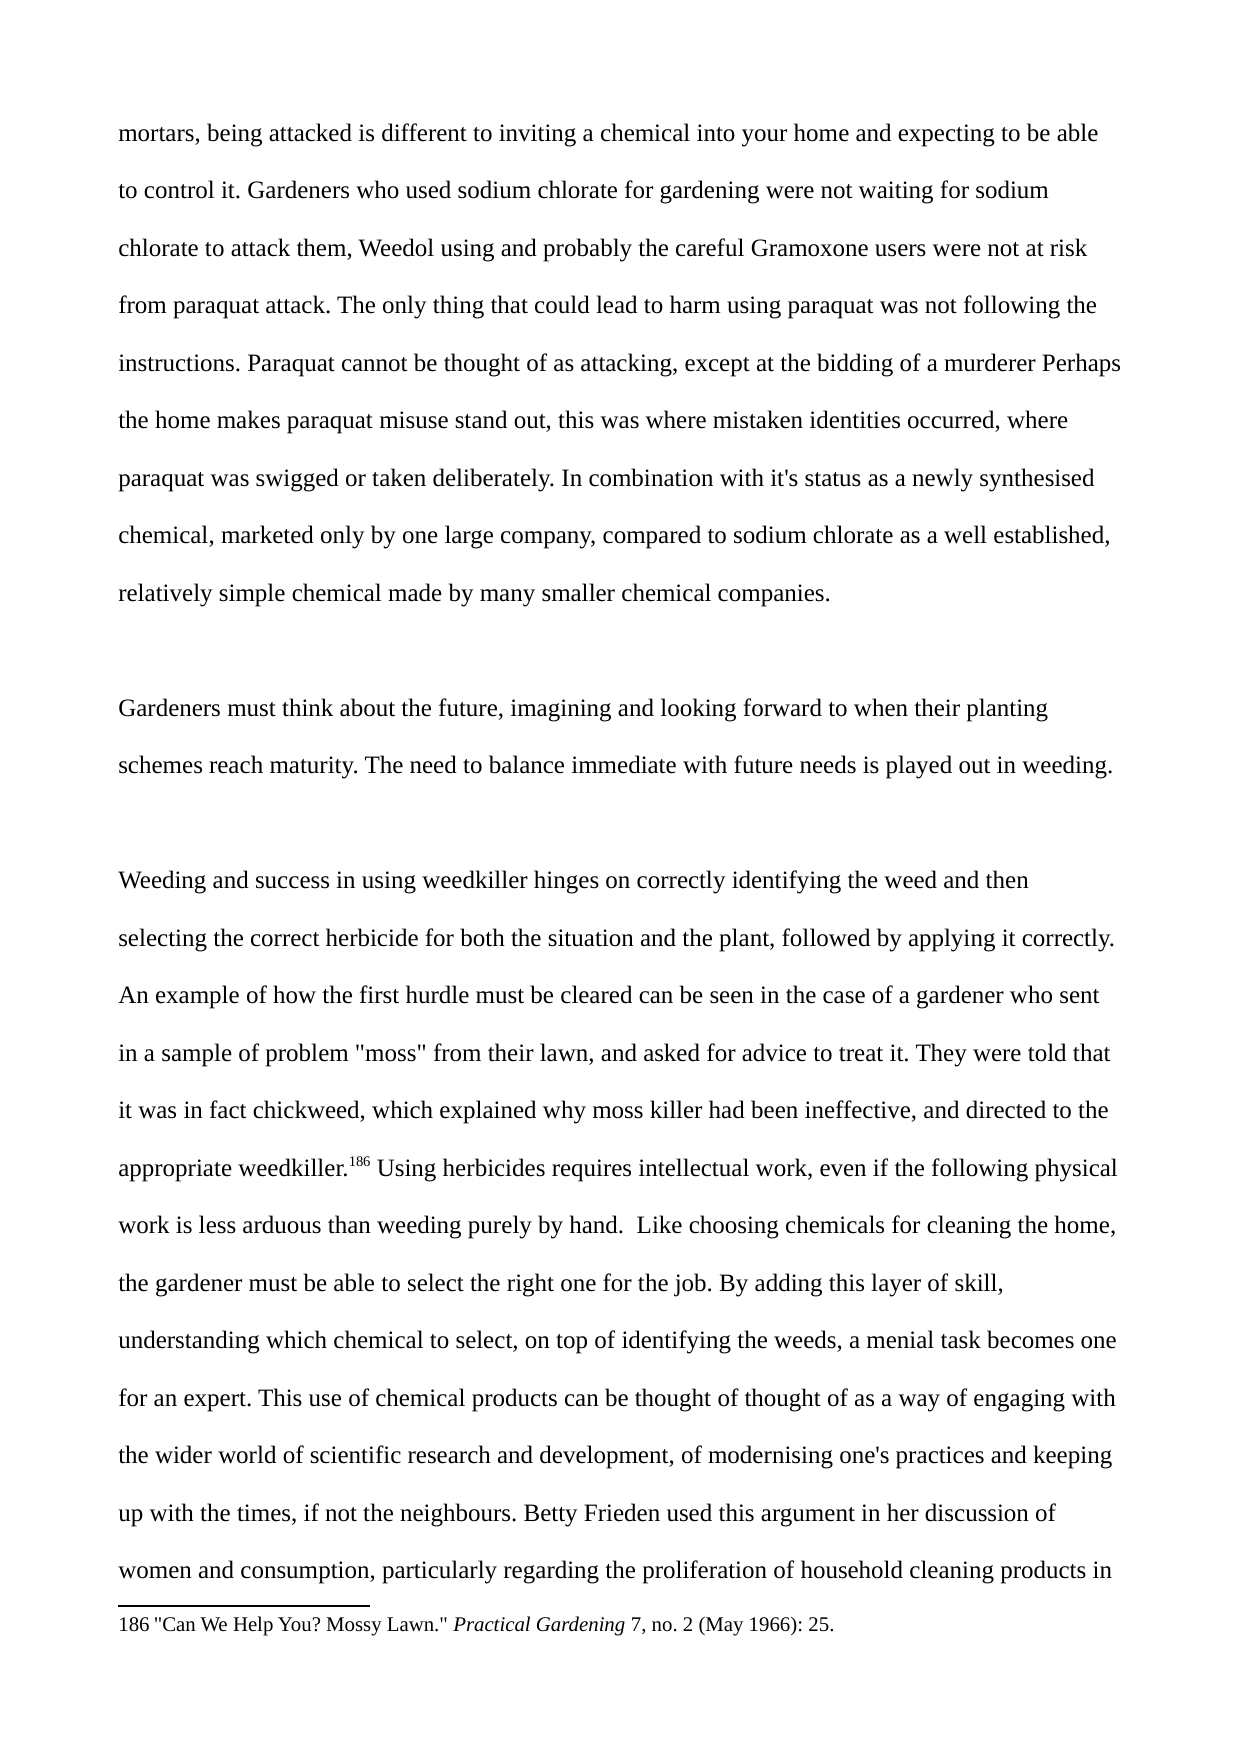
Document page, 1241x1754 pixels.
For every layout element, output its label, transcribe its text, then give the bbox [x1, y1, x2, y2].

text "Can We Help You? Mossy Lawn." Practical Gardening 7, no. 2 (May 1966): 25. [118, 1612, 1122, 1636]
text mortars, being attacked is different to inviting a chemical into your home and expecting to be able to control it. Gardeners who used sodium chlorate for gardening were not waiting for sodium chlorate to attack them, Weedol using and probably the careful Gramoxone users were not at risk from paraquat attack. The only thing that could lead to harm using paraquat was not following the instructions. Paraquat cannot be thought of as attacking, except at the bidding of a murderer Perhaps the home makes paraquat misuse stand out, this was where mistaken identities occurred, where paraquat was swigged or taken deliberately. In combination with it's status as a newly synthesised chemical, marketed only by one large company, compared to sodium chlorate as a well established, relatively simple chemical made by many smaller chemical companies. [118, 118, 1122, 607]
text Weeding and success in using weedkiller hinges on correctly identifying the weed and then selecting the correct herbicide for both the situation and the plant, followed by applying it correctly. An example of how the first hurdle must be cleared can be seen in the case of a gardener who sent in a sample of problem "moss" from their lawn, and asked for advice to treat it. They were told that it was in fact chickweed, which explained why moss killer had been ineffective, and directed to the appropriate weedkiller. Using herbicides requires intellectual work, even if the following physical work is less arduous than weeding purely by hand. Like choosing chemicals for cleaning the home, the gardener must be able to select the right one for the job. By adding this layer of skill, understanding which chemical to select, on top of identifying the weeds, a menial task becomes one for an expert. This use of chemical products can be thought of thought of as a way of engaging with the wider world of scientific research and development, of modernising one's practices and keeping up with the times, if not the neighbours. Betty Frieden used this argument in her discussion of women and consumption, particularly regarding the proliferation of household cleaning products in the 1950s, but it can be applied equally well to garden chemical users, and users of photographic chemicals, of any gender, throughout the entire period that this thesis examines. [118, 866, 1122, 1584]
text Gardeners must think about the future, imagining and looking forward to when their planting schemes reach maturity. The need to balance immediate with future needs is played out in weeding. [118, 693, 1122, 779]
